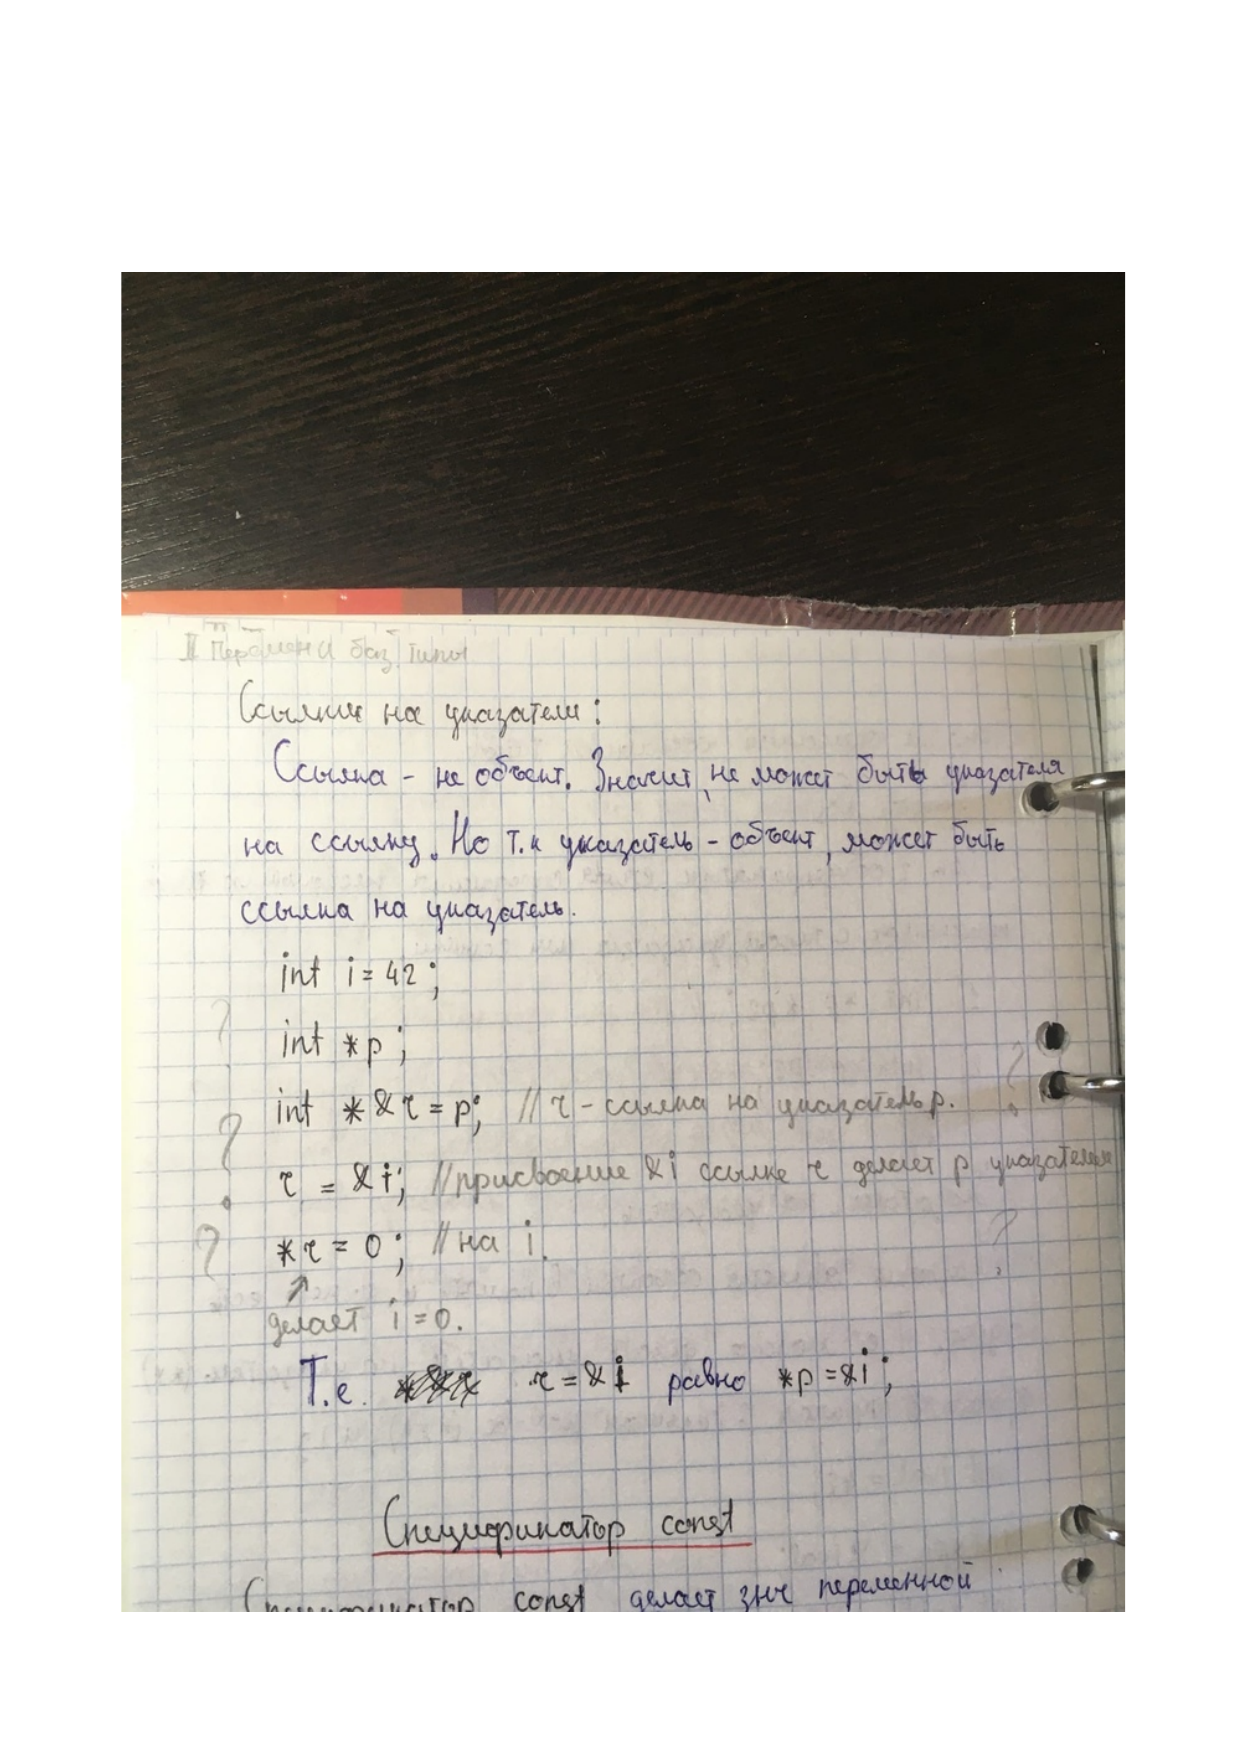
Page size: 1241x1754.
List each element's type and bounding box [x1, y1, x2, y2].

picture [121, 272, 1126, 1612]
